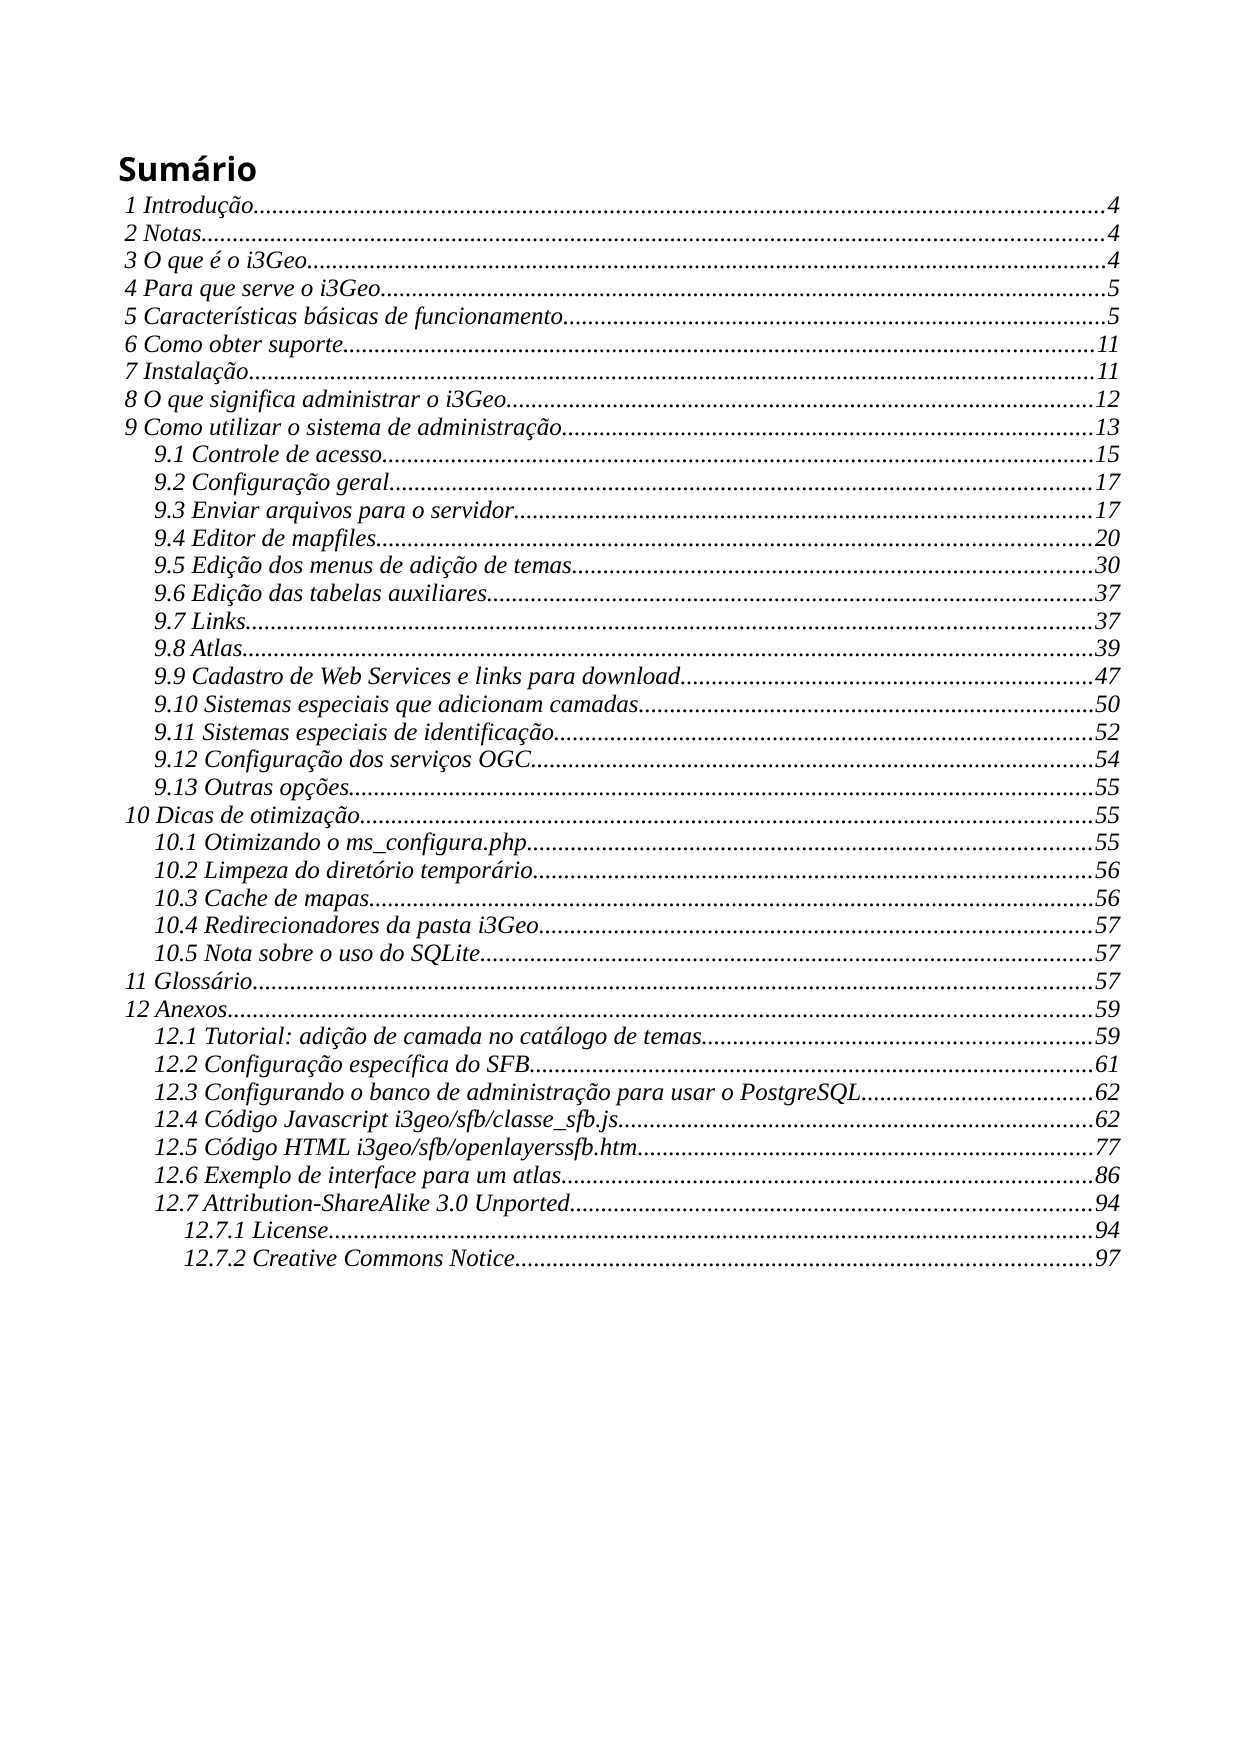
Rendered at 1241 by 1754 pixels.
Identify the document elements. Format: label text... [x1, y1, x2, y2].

text 10.4 Redirecionadores da pasta i3Geo 57 [148, 912, 1122, 939]
text 12.6 Exemplo de interface para um atlas 86 [148, 1161, 1122, 1189]
subtitle Sumário [118, 146, 1122, 191]
text 9.5 Edição dos menus de adição de temas 30 [148, 551, 1122, 579]
text 9.8 Atlas 39 [148, 634, 1122, 662]
text 9.12 Configuração dos serviços OGC 54 [148, 745, 1122, 773]
text 12.5 Código HTML i3geo/sfb/openlayerssfb.htm 77 [148, 1133, 1122, 1161]
text 9.13 Outras opções 55 [148, 773, 1122, 801]
text 9.10 Sistemas especiais que adicionam camadas 50 [148, 690, 1122, 718]
text 3 O que é o i3Geo 4 [118, 247, 1122, 274]
text 9.6 Edição das tabelas auxiliares 37 [148, 579, 1122, 607]
text 2 Notas 4 [118, 219, 1122, 247]
text 12.3 Configurando o banco de administração para usar o PostgreSQL 62 [148, 1078, 1122, 1106]
text 9.9 Cadastro de Web Services e links para download 47 [148, 662, 1122, 690]
text 10.1 Otimizando o ms_configura.php 55 [148, 828, 1122, 856]
text 6 Como obter suporte 11 [118, 330, 1122, 357]
text 9.7 Links 37 [148, 607, 1122, 634]
text 9 Como utilizar o sistema de administração 13 [118, 413, 1122, 441]
text 10 Dicas de otimização 55 [118, 801, 1122, 828]
text 11 Glossário 57 [118, 967, 1122, 995]
text 5 Características básicas de funcionamento 5 [118, 302, 1122, 330]
text 9.11 Sistemas especiais de identificação 52 [148, 718, 1122, 745]
text 12.2 Configuração específica do SFB 61 [148, 1050, 1122, 1078]
text 12 Anexos 59 [118, 995, 1122, 1022]
text 8 O que significa administrar o i3Geo 12 [118, 385, 1122, 413]
text 9.4 Editor de mapfiles 20 [148, 524, 1122, 551]
text 10.2 Limpeza do diretório temporário 56 [148, 856, 1122, 884]
text 12.7.2 Creative Commons Notice 97 [177, 1244, 1122, 1272]
text 12.7.1 License 94 [177, 1216, 1122, 1244]
text 10.5 Nota sobre o uso do SQLite 57 [148, 939, 1122, 967]
text 9.1 Controle de acesso 15 [148, 441, 1122, 468]
text 12.1 Tutorial: adição de camada no catálogo de temas 59 [148, 1022, 1122, 1050]
text 12.4 Código Javascript i3geo/sfb/classe_sfb.js 62 [148, 1106, 1122, 1133]
text 7 Instalação 11 [118, 357, 1122, 385]
text 12.7 Attribution-ShareAlike 3.0 Unported 94 [148, 1189, 1122, 1216]
text 4 Para que serve o i3Geo 5 [118, 274, 1122, 302]
text 1 Introdução 4 [118, 191, 1122, 219]
text 9.3 Enviar arquivos para o servidor 17 [148, 496, 1122, 524]
text 10.3 Cache de mapas 56 [148, 884, 1122, 912]
text 9.2 Configuração geral 17 [148, 468, 1122, 496]
